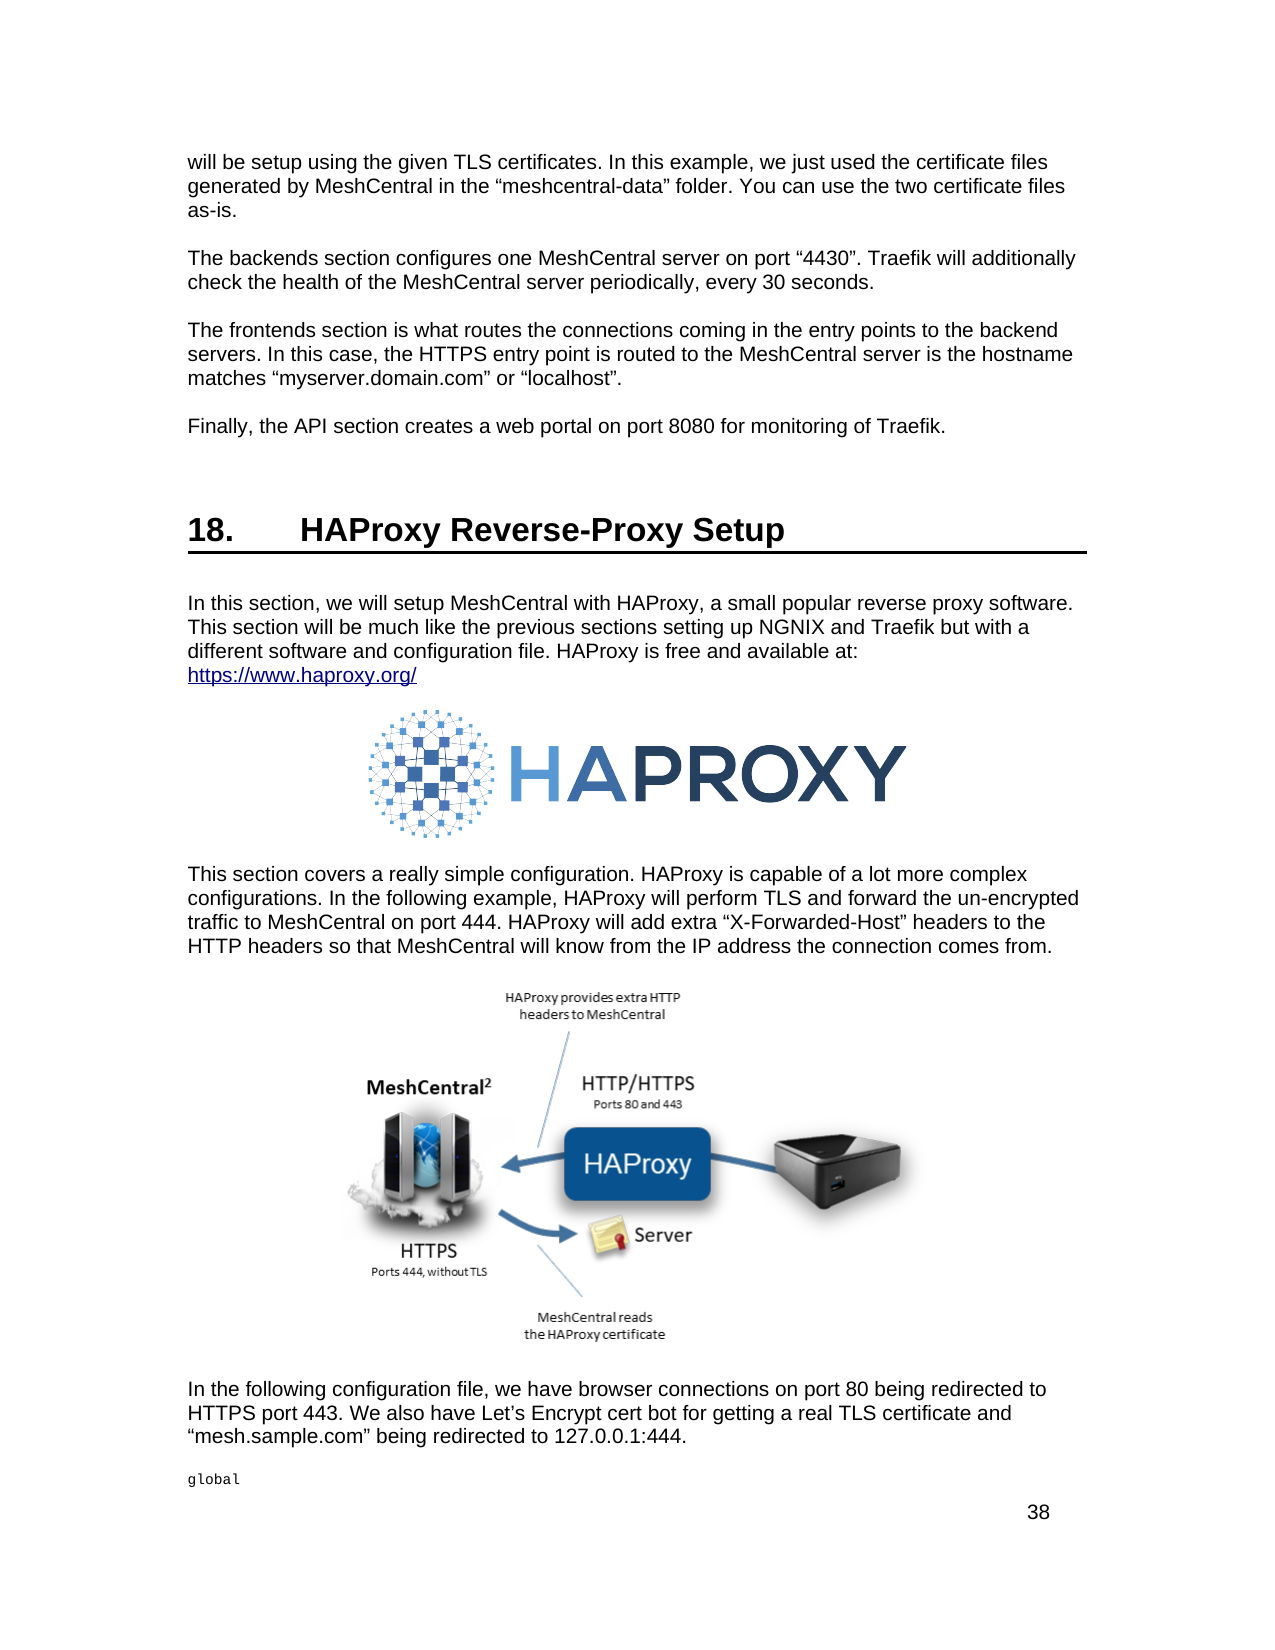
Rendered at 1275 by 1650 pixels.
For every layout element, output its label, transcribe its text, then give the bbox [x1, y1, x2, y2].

text The backends section configures one MeshCentral server on port “4430”. Traefik will additionally check the health of the MeshCentral server periodically, every 30 seconds. [187, 246, 1087, 294]
text global [187, 1472, 1087, 1489]
text This section covers a really simple configuration. HAProxy is capable of a lot more complex configurations. In the following example, HAProxy will perform TLS and forward the un-encrypted traffic to MeshCentral on port 444. HAProxy will add extra “X-Forwarded-Host” headers to the HTTP headers so that MeshCentral will know from the IP address the connection comes from. [187, 862, 1087, 957]
subtitle HAProxy Reverse-Proxy Setup [187, 510, 1087, 554]
text will be setup using the given TLS certificates. In this example, we just used the certificate files generated by MeshCentral in the “meshcentral-data” folder. You can use the two certificate files as-is. [187, 150, 1087, 222]
text The frontends section is what routes the connections coming in the entry points to the backend servers. In this case, the HTTPS entry point is routed to the MeshCentral server is the hostname matches “myserver.domain.com” or “localhost”. [187, 318, 1087, 389]
text In the following configuration file, we have browser connections on port 80 being redirected to HTTPS port 443. We also have Let’s Encrypt cert bot for getting a real TLS certificate and “mesh.sample.com” being redirected to 127.0.0.1:444. [187, 1376, 1087, 1448]
text Finally, the API section creates a web portal on port 8080 for monitoring of Traefik. [187, 413, 1087, 437]
text In this section, we will setup MeshCentral with HAProxy, a small popular reverse proxy software. This section will be much like the previous sections setting up NGNIX and Traefik but with a different software and configuration file. HAProxy is free and available at: https://www.haproxy.org/ [187, 591, 1087, 686]
